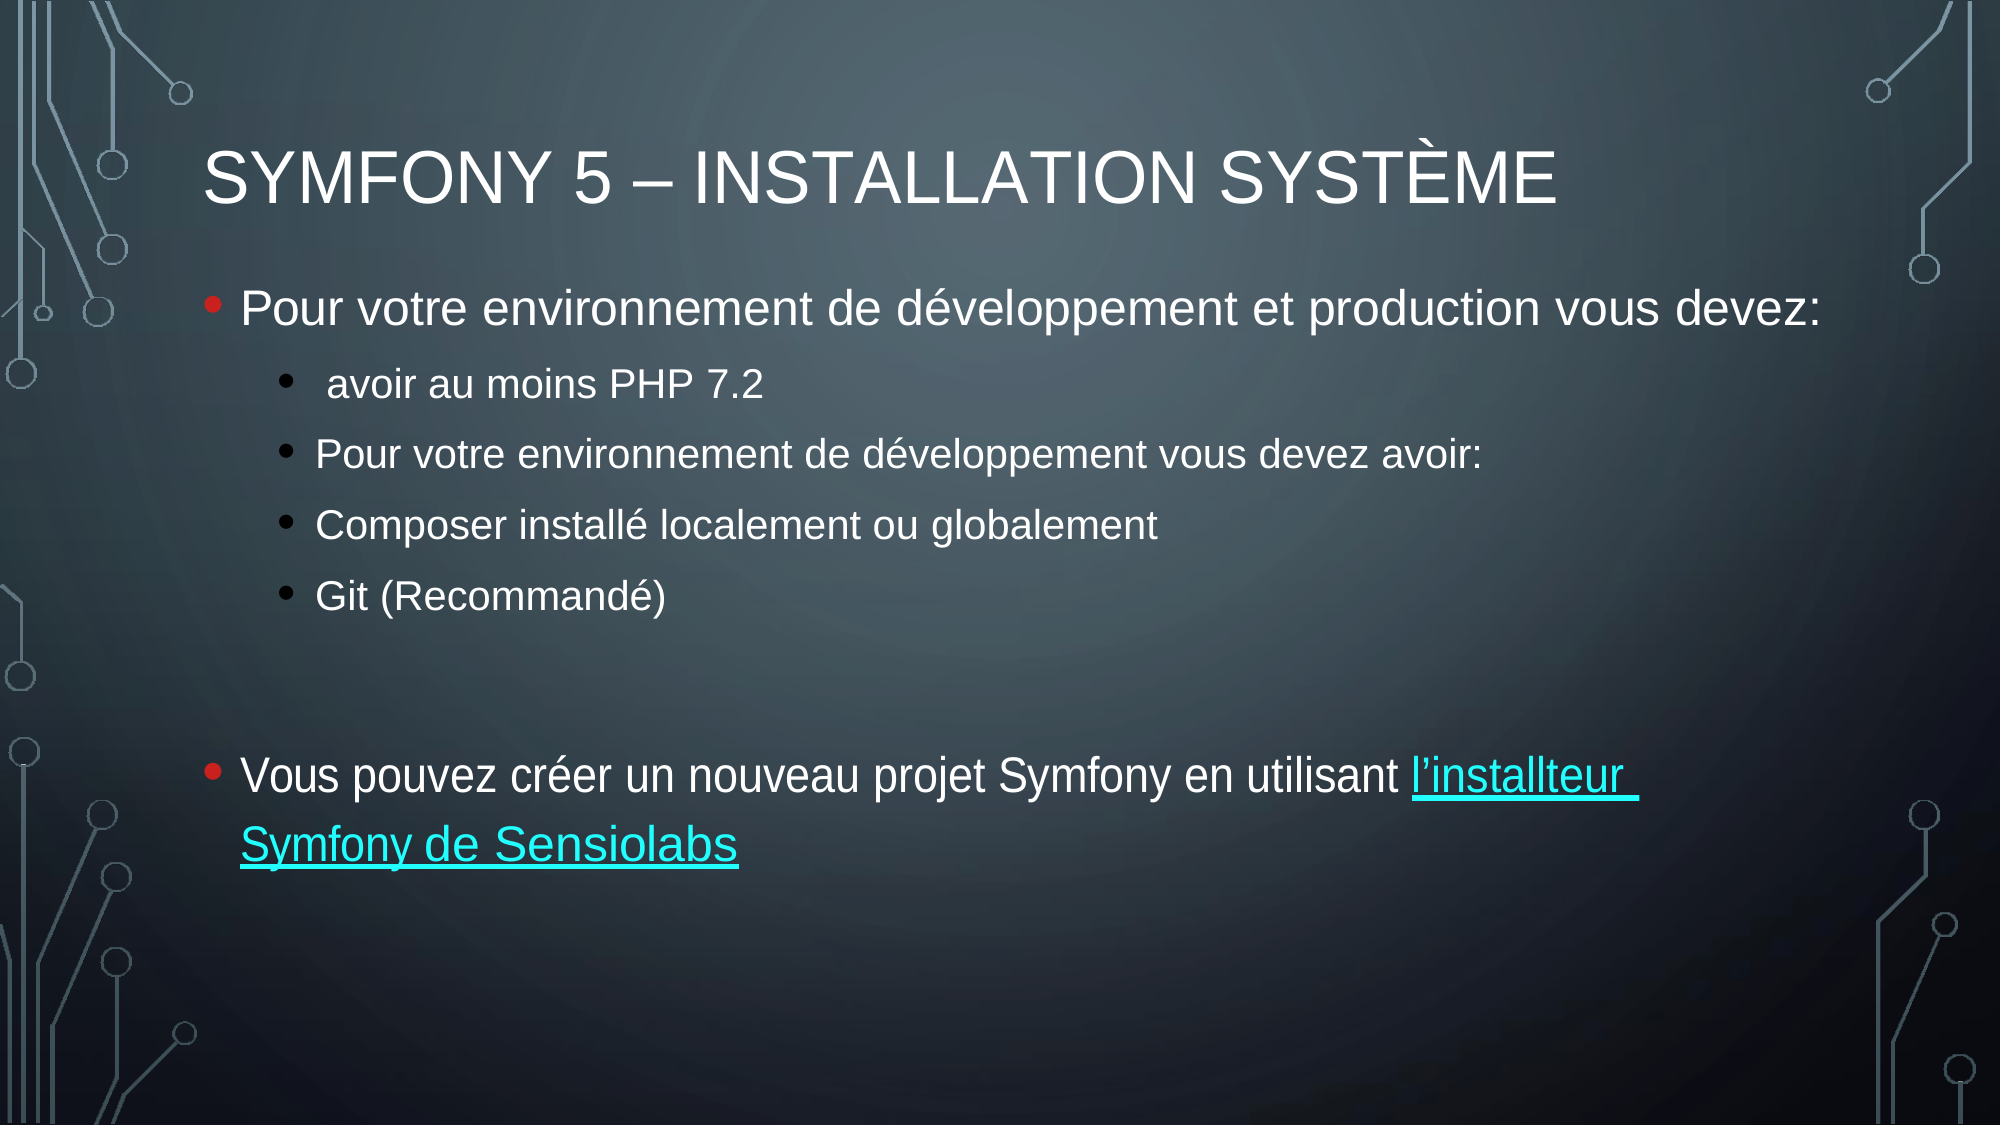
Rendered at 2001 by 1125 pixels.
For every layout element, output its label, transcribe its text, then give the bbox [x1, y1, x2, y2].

list Vous pouvez créer un nouveau projet Symfony en utilisant l’installteur Symfony de Sensiolabs [202, 734, 1784, 872]
list Pour votre environnement de développement vous devez avoir: [277, 420, 1971, 480]
list avoir au moins PHP 7.2 [277, 350, 1971, 410]
subtitle SYMFONY 5 – INSTALLATION SYSTÈME [202, 133, 1971, 220]
picture [0, 0, 2000, 1125]
list Composer installé localement ou globalement [277, 491, 1971, 551]
list Pour votre environnement de développement et production vous devez: [202, 266, 1971, 338]
list Git (Recommandé) [277, 561, 1971, 621]
